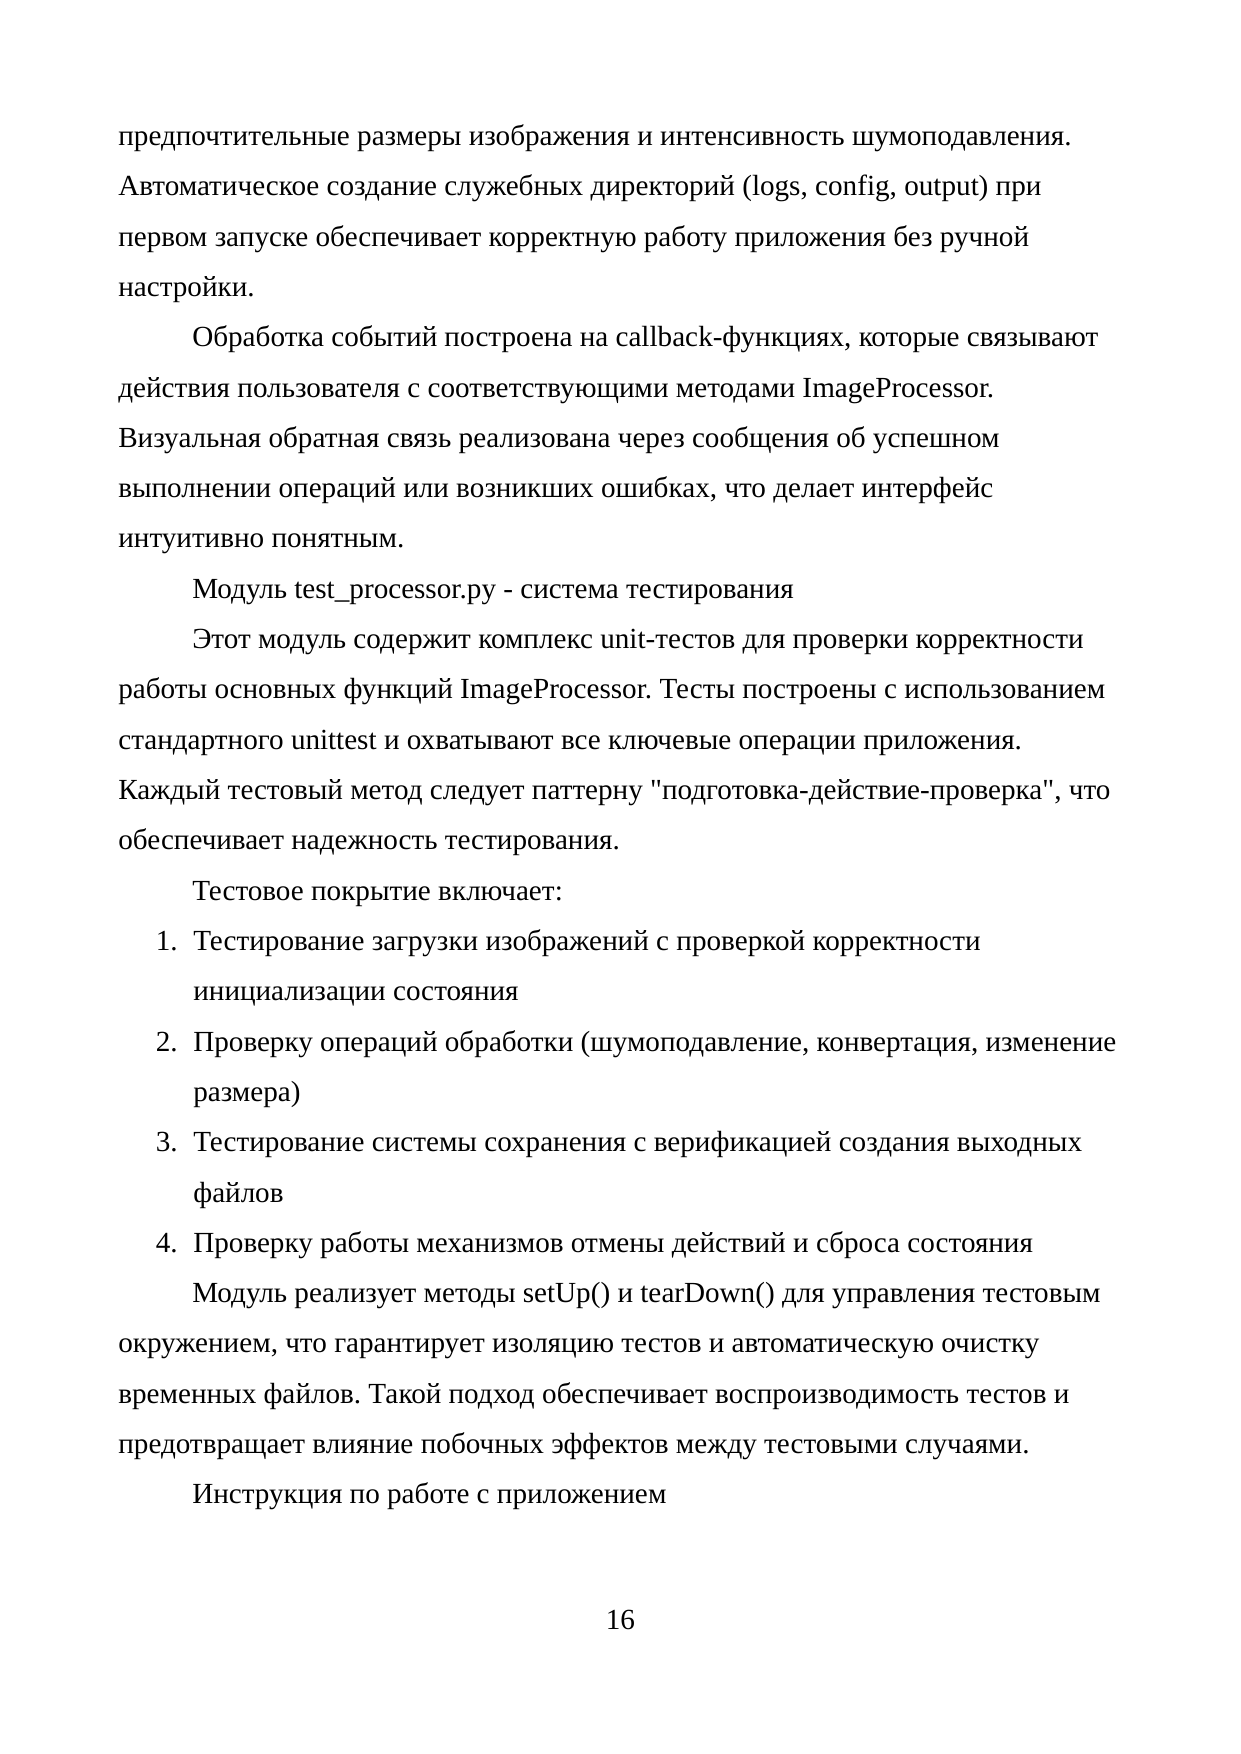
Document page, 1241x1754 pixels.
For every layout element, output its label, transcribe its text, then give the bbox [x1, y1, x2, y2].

text Инструкция по работе с приложением [118, 1477, 1122, 1510]
list Проверку операций обработки (шумоподавление, конвертация, изменение размера) [156, 1024, 1122, 1108]
text Модуль реализует методы setUp() и tearDown() для управления тестовым окружением, что гарантирует изоляцию тестов и автоматическую очистку временных файлов. Такой подход обеспечивает воспроизводимость тестов и предотвращает влияние побочных эффектов между тестовыми случаями. [118, 1275, 1122, 1460]
list Проверку работы механизмов отмены действий и сброса состояния [156, 1225, 1122, 1258]
list Тестирование загрузки изображений с проверкой корректности инициализации состояния [156, 923, 1122, 1007]
text предпочтительные размеры изображения и интенсивность шумоподавления. Автоматическое создание служебных директорий (logs, config, output) при первом запуске обеспечивает корректную работу приложения без ручной настройки. [118, 118, 1122, 303]
text Обработка событий построена на callback-функциях, которые связывают действия пользователя с соответствующими методами ImageProcessor. Визуальная обратная связь реализована через сообщения об успешном выполнении операций или возникших ошибках, что делает интерфейс интуитивно понятным. [118, 319, 1122, 554]
text Этот модуль содержит комплекс unit-тестов для проверки корректности работы основных функций ImageProcessor. Тесты построены с использованием стандартного unittest и охватывают все ключевые операции приложения. Каждый тестовый метод следует паттерну "подготовка-действие-проверка", что обеспечивает надежность тестирования. [118, 621, 1122, 856]
text Модуль test_processor.py - система тестирования [118, 571, 1122, 604]
list Тестирование системы сохранения с верификацией создания выходных файлов [156, 1124, 1122, 1208]
text Тестовое покрытие включает: [118, 873, 1122, 906]
